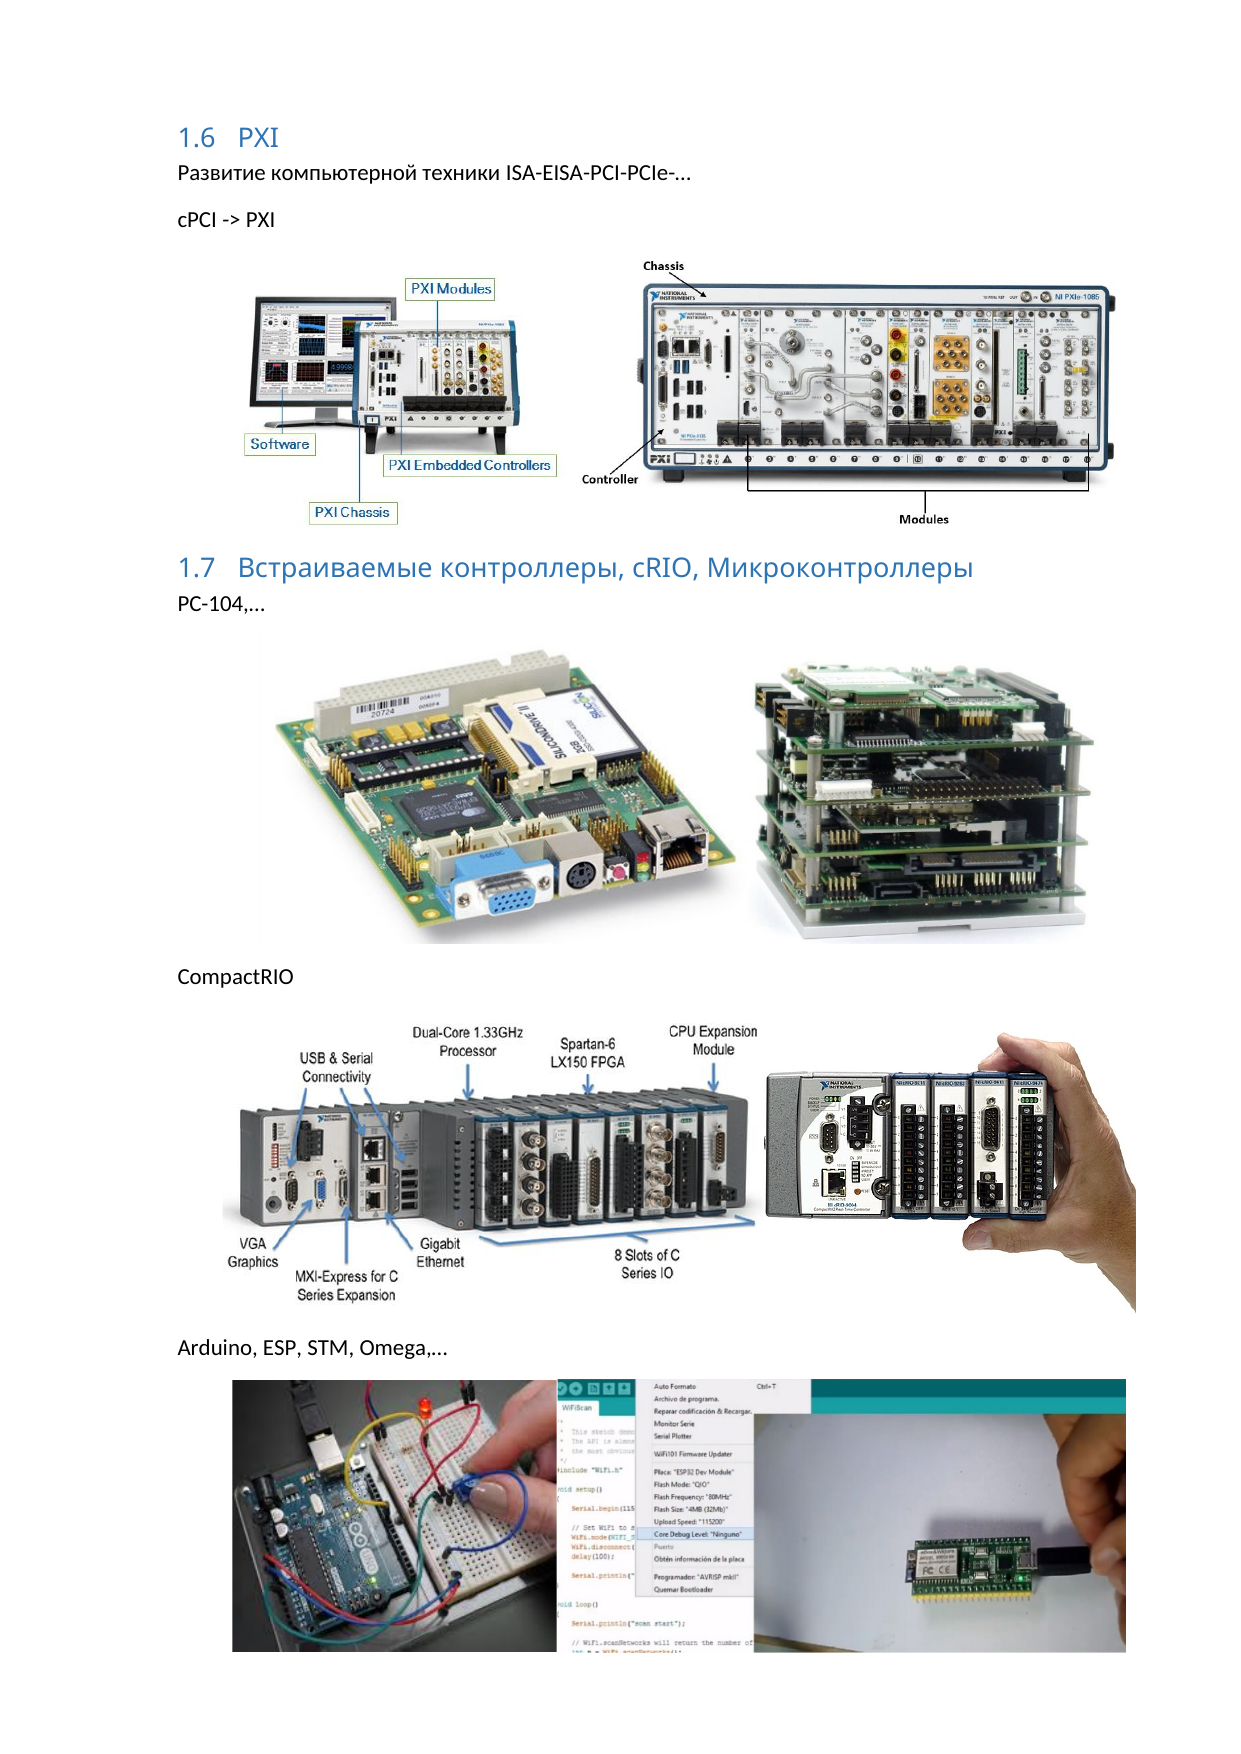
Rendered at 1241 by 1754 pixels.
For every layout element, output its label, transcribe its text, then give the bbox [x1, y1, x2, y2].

text CompactRIO [177, 962, 1181, 990]
picture [222, 1009, 1136, 1314]
text Arduino, ESP, STM, Omega,… [177, 1333, 1181, 1361]
subtitle Встраиваемые контроллеры, cRIO, Микроконтроллеры [177, 549, 1181, 586]
picture [232, 1379, 1126, 1653]
picture [228, 251, 1130, 530]
text PC-104,… [177, 589, 1181, 617]
subtitle PXI [177, 118, 1181, 155]
text cPCI -> PXI [177, 205, 1181, 233]
text Развитие компьютерной техники ISA-EISA-PCI-PCIe-… [177, 158, 1181, 186]
picture [258, 635, 1100, 944]
